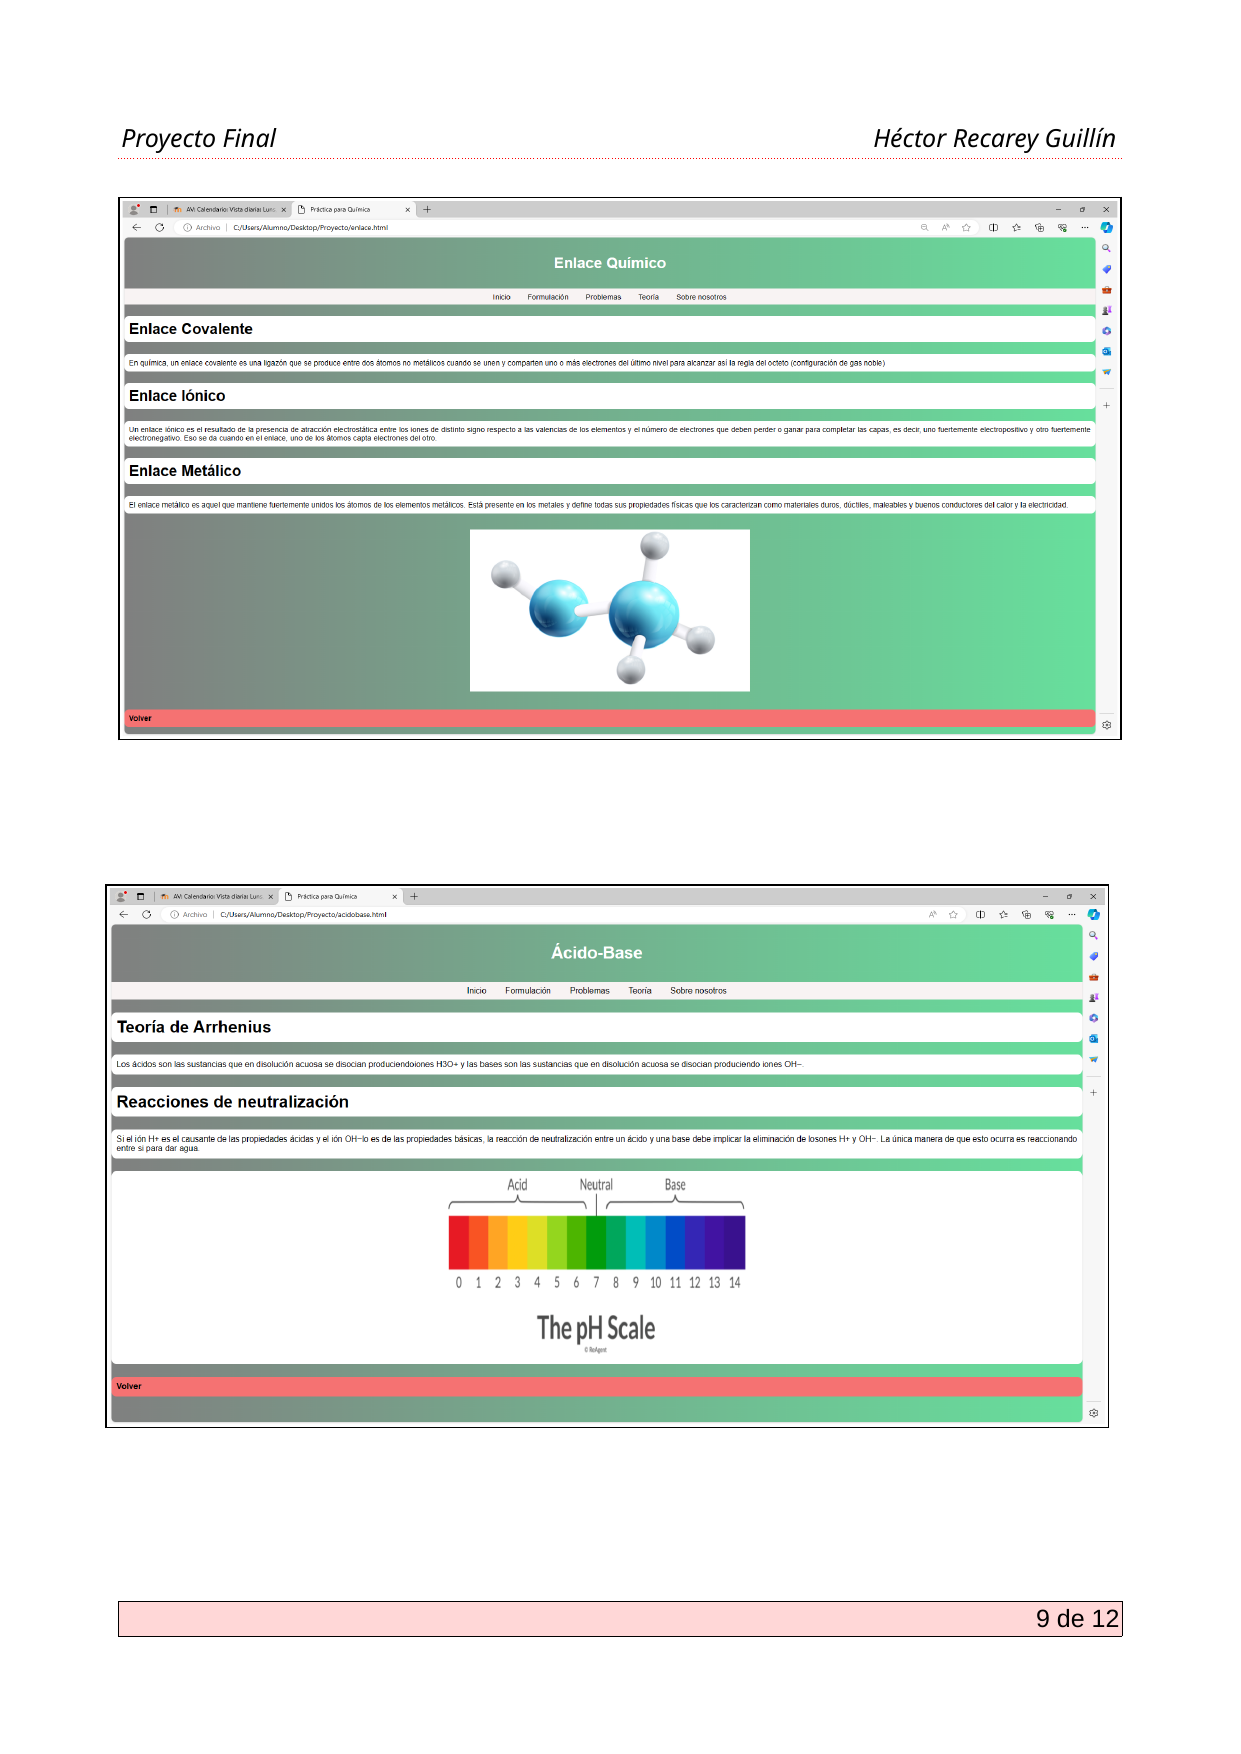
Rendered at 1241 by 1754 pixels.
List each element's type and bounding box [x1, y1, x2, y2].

picture [122, 201, 1118, 736]
picture [109, 888, 1105, 1424]
